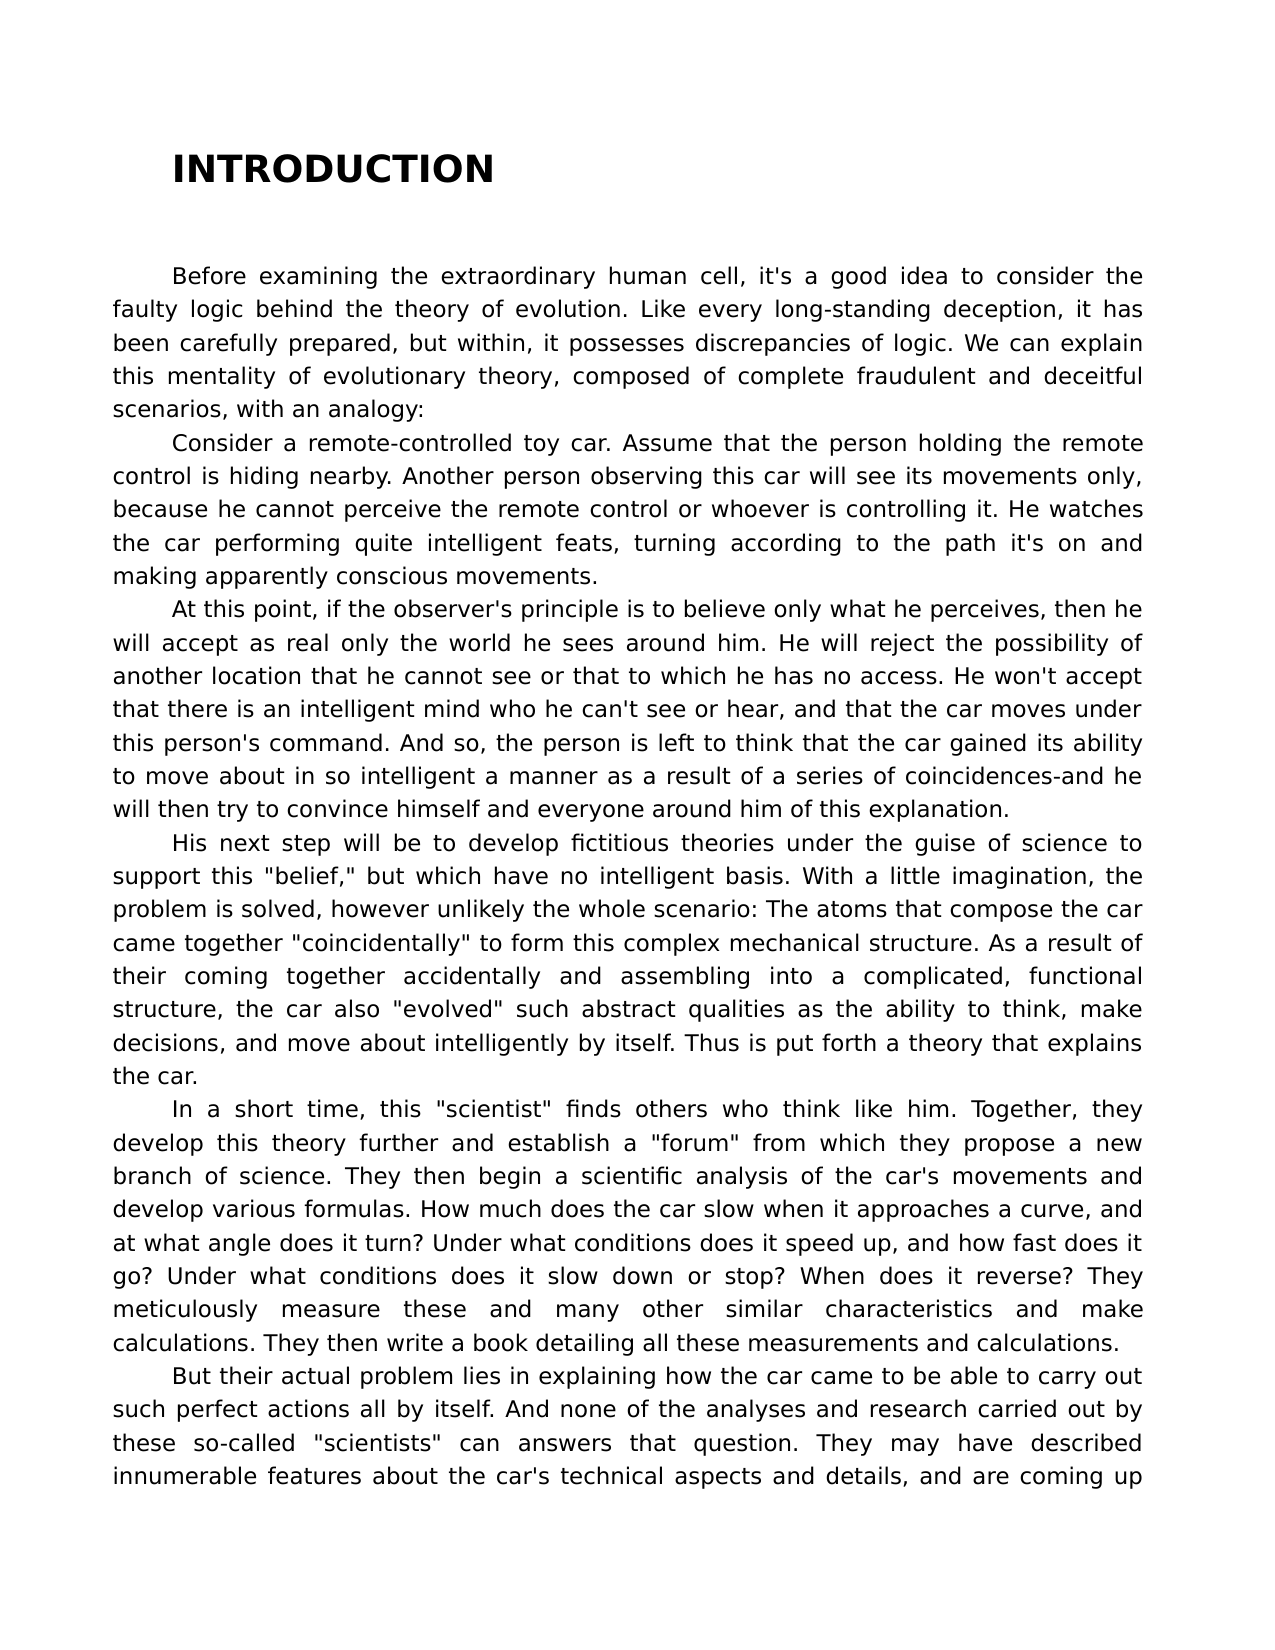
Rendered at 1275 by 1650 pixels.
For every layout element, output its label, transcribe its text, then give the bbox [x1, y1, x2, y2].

text Consider a remote-controlled toy car. Assume that the person holding the remote control is hiding nearby. Another person observing this car will see its movements only, because he cannot perceive the remote control or whoever is controlling it. He watches the car performing quite intelligent feats, turning according to the path it's on and making apparently conscious movements. [112, 424, 1145, 591]
text At this point, if the observer's principle is to believe only what he perceives, then he will accept as real only the world he sees around him. He will reject the possibility of another location that he cannot see or that to which he has no access. He won't accept that there is an intelligent mind who he can't see or hear, and that the car moves under this person's command. And so, the person is left to think that the car gained its ability to move about in so intelligent a manner as a result of a series of coincidences-and he will then try to convince himself and everyone around him of this explanation. [112, 591, 1145, 824]
text Before examining the extraordinary human cell, it's a good idea to consider the faulty logic behind the theory of evolution. Like every long-standing deception, it has been carefully prepared, but within, it possesses discrepancies of logic. We can explain this mentality of evolutionary theory, composed of complete fraudulent and deceitful scenarios, with an analogy: [112, 258, 1145, 424]
text In a short time, this "scientist" finds others who think like him. Together, they develop this theory further and establish a "forum" from which they propose a new branch of science. They then begin a scientific analysis of the car's movements and develop various formulas. How much does the car slow when it approaches a curve, and at what angle does it turn? Under what conditions does it speed up, and how fast does it go? Under what conditions does it slow down or stop? When does it reverse? They meticulously measure these and many other similar characteristics and make calculations. They then write a book detailing all these measurements and calculations. [112, 1091, 1145, 1358]
text His next step will be to develop fictitious theories under the guise of science to support this "belief," but which have no intelligent basis. With a little imagination, the problem is solved, however unlikely the whole scenario: The atoms that compose the car came together "coincidentally" to form this complex mechanical structure. As a result of their coming together accidentally and assembling into a complicated, functional structure, the car also "evolved" such abstract qualities as the ability to think, make decisions, and move about intelligently by itself. Thus is put forth a theory that explains the car. [112, 824, 1145, 1091]
text But their actual problem lies in explaining how the car came to be able to carry out such perfect actions all by itself. And none of the analyses and research carried out by these so-called "scientists" can answers that question. They may have described innumerable features about the car's technical aspects and details, and are coming up [112, 1358, 1145, 1491]
text INTRODUCTION [112, 148, 1145, 191]
